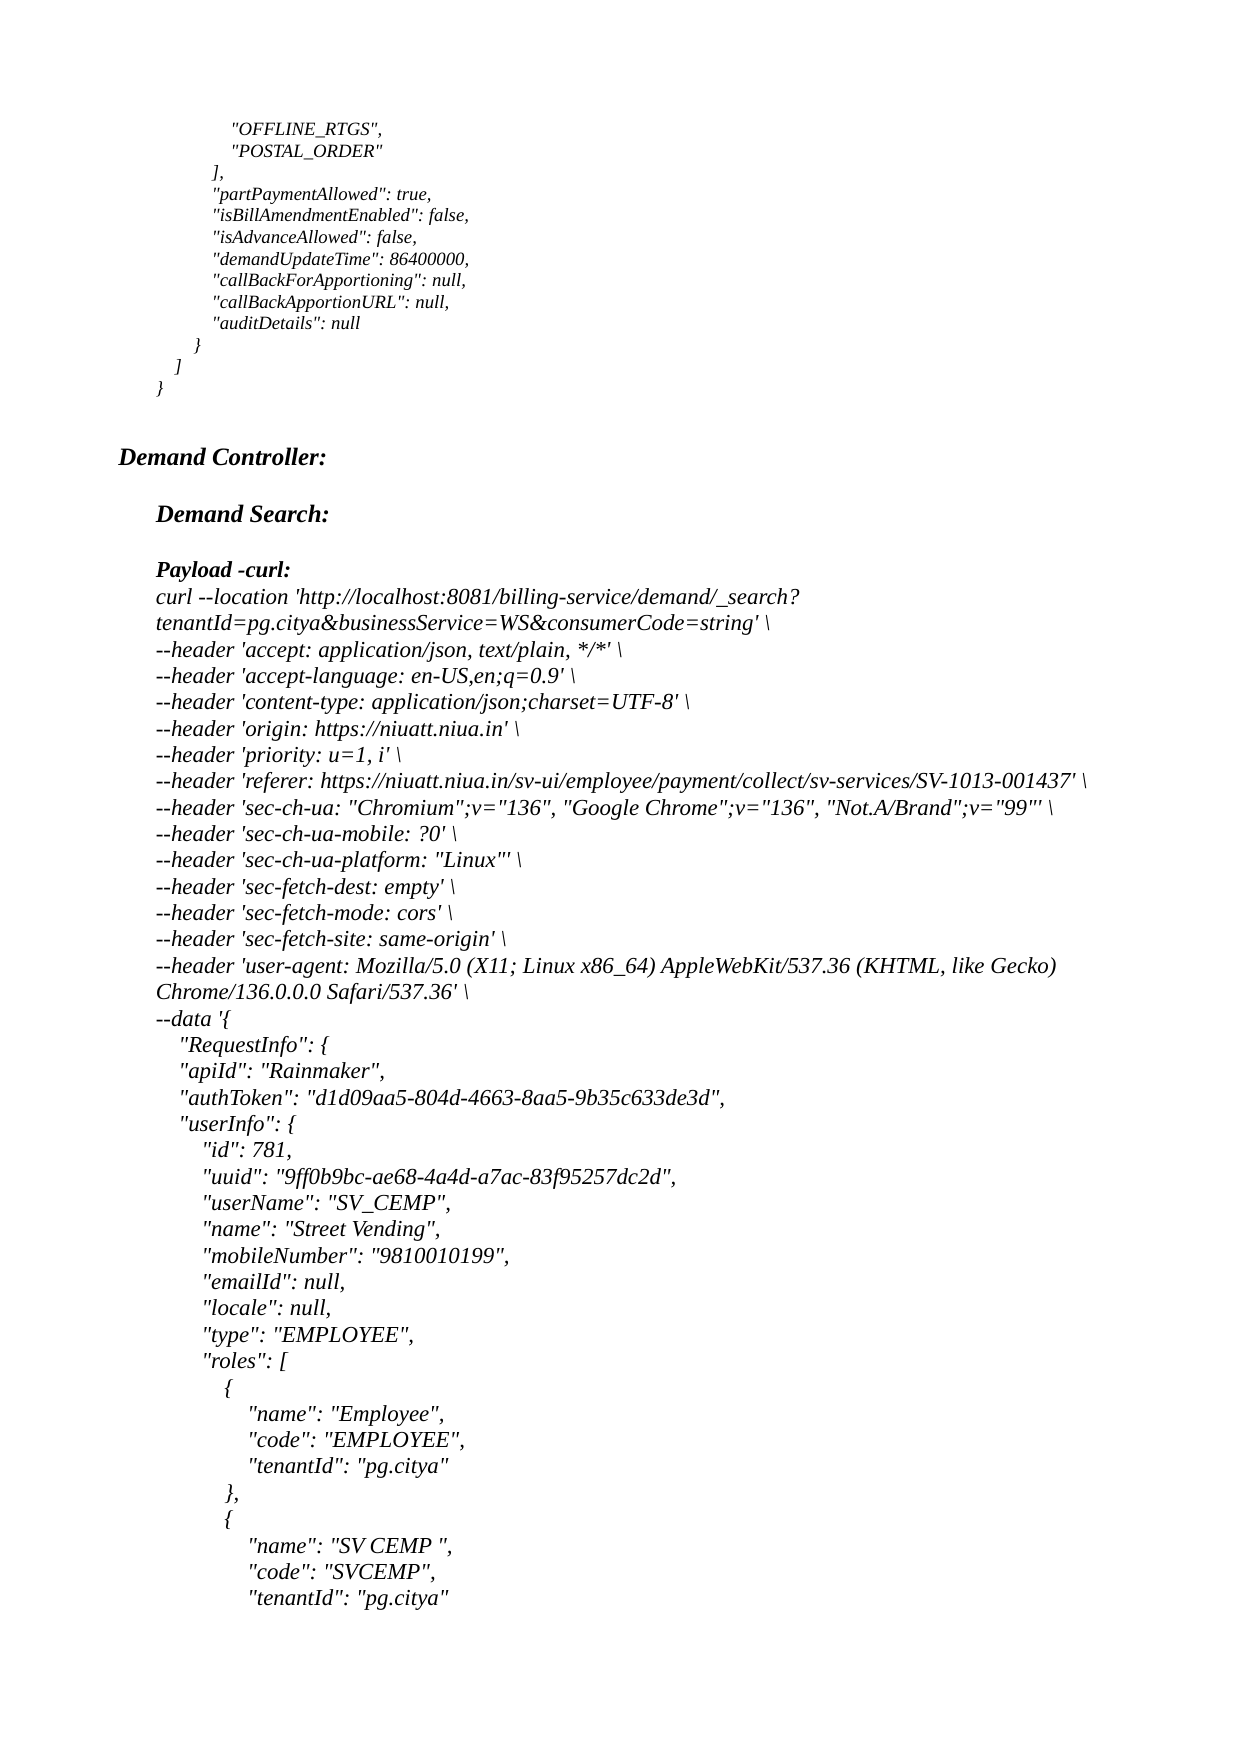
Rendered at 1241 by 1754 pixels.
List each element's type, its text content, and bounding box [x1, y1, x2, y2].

text --header 'sec-fetch-site: same-origin' \ [156, 926, 1122, 952]
text --header 'sec-ch-ua: "Chromium";v="136", "Google Chrome";v="136", "Not.A/Brand";v="99"' \ [156, 794, 1122, 820]
text "userName": "SV_CEMP", [156, 1189, 1122, 1215]
text "emailId": null, [156, 1268, 1122, 1294]
text "code": "EMPLOYEE", [156, 1426, 1122, 1453]
text --header 'priority: u=1, i' \ [156, 741, 1122, 767]
text "name": "Employee", [156, 1400, 1122, 1426]
text "type": "EMPLOYEE", [156, 1321, 1122, 1347]
text "authToken": "d1d09aa5-804d-4663-8aa5-9b35c633de3d", [156, 1084, 1122, 1110]
text --header 'accept-language: en-US,en;q=0.9' \ [156, 662, 1122, 688]
text Payload -curl: [156, 557, 1122, 583]
text --header 'referer: https://niuatt.niua.in/sv-ui/employee/payment/collect/sv-services/SV-1013-001437' \ [156, 767, 1122, 794]
text "locale": null, [156, 1294, 1122, 1321]
text "apiId": "Rainmaker", [156, 1057, 1122, 1084]
text "userInfo": { [156, 1110, 1122, 1136]
text Demand Controller: [118, 442, 1122, 470]
text --header 'sec-ch-ua-mobile: ?0' \ [156, 820, 1122, 846]
text --header 'sec-ch-ua-platform: "Linux"' \ [156, 846, 1122, 873]
text --header 'content-type: application/json;charset=UTF-8' \ [156, 688, 1122, 715]
text "roles": [ [156, 1347, 1122, 1373]
text --header 'origin: https://niuatt.niua.in' \ [156, 715, 1122, 741]
text } [156, 334, 1122, 355]
text "name": "Street Vending", [156, 1215, 1122, 1242]
text "RequestInfo": { [156, 1031, 1122, 1057]
text curl --location 'http://localhost:8081/billing-service/demand/_search?tenantId=pg.citya&businessService=WS&consumerCode=string' \ [156, 583, 1122, 636]
text "name": "SV CEMP ", [156, 1532, 1122, 1558]
text "partPaymentAllowed": true, [156, 183, 1122, 204]
text "auditDetails": null [156, 312, 1122, 334]
text --header 'accept: application/json, text/plain, */*' \ [156, 636, 1122, 662]
text --header 'sec-fetch-mode: cors' \ [156, 899, 1122, 926]
text --header 'sec-fetch-dest: empty' \ [156, 873, 1122, 899]
text "tenantId": "pg.citya" [156, 1584, 1122, 1611]
text "isAdvanceAllowed": false, [156, 226, 1122, 247]
text ] [156, 355, 1122, 377]
text "OFFLINE_RTGS", [156, 118, 1122, 140]
text --header 'user-agent: Mozilla/5.0 (X11; Linux x86_64) AppleWebKit/537.36 (KHTML, like Gecko) Chrome/136.0.0.0 Safari/537.36' \ [156, 952, 1122, 1004]
text }, [156, 1479, 1122, 1505]
text "id": 781, [156, 1136, 1122, 1163]
text "demandUpdateTime": 86400000, [156, 247, 1122, 269]
text "isBillAmendmentEnabled": false, [156, 204, 1122, 226]
text "tenantId": "pg.citya" [156, 1453, 1122, 1479]
text "callBackForApportioning": null, [156, 269, 1122, 291]
text --data '{ [156, 1004, 1122, 1031]
text Demand Search: [156, 499, 1122, 528]
text "callBackApportionURL": null, [156, 291, 1122, 312]
text "uuid": "9ff0b9bc-ae68-4a4d-a7ac-83f95257dc2d", [156, 1163, 1122, 1189]
text { [156, 1505, 1122, 1532]
text "code": "SVCEMP", [156, 1558, 1122, 1584]
text "mobileNumber": "9810010199", [156, 1242, 1122, 1268]
text } [156, 377, 1122, 398]
text "POSTAL_ORDER" [156, 140, 1122, 161]
text { [156, 1373, 1122, 1400]
text ], [156, 161, 1122, 183]
